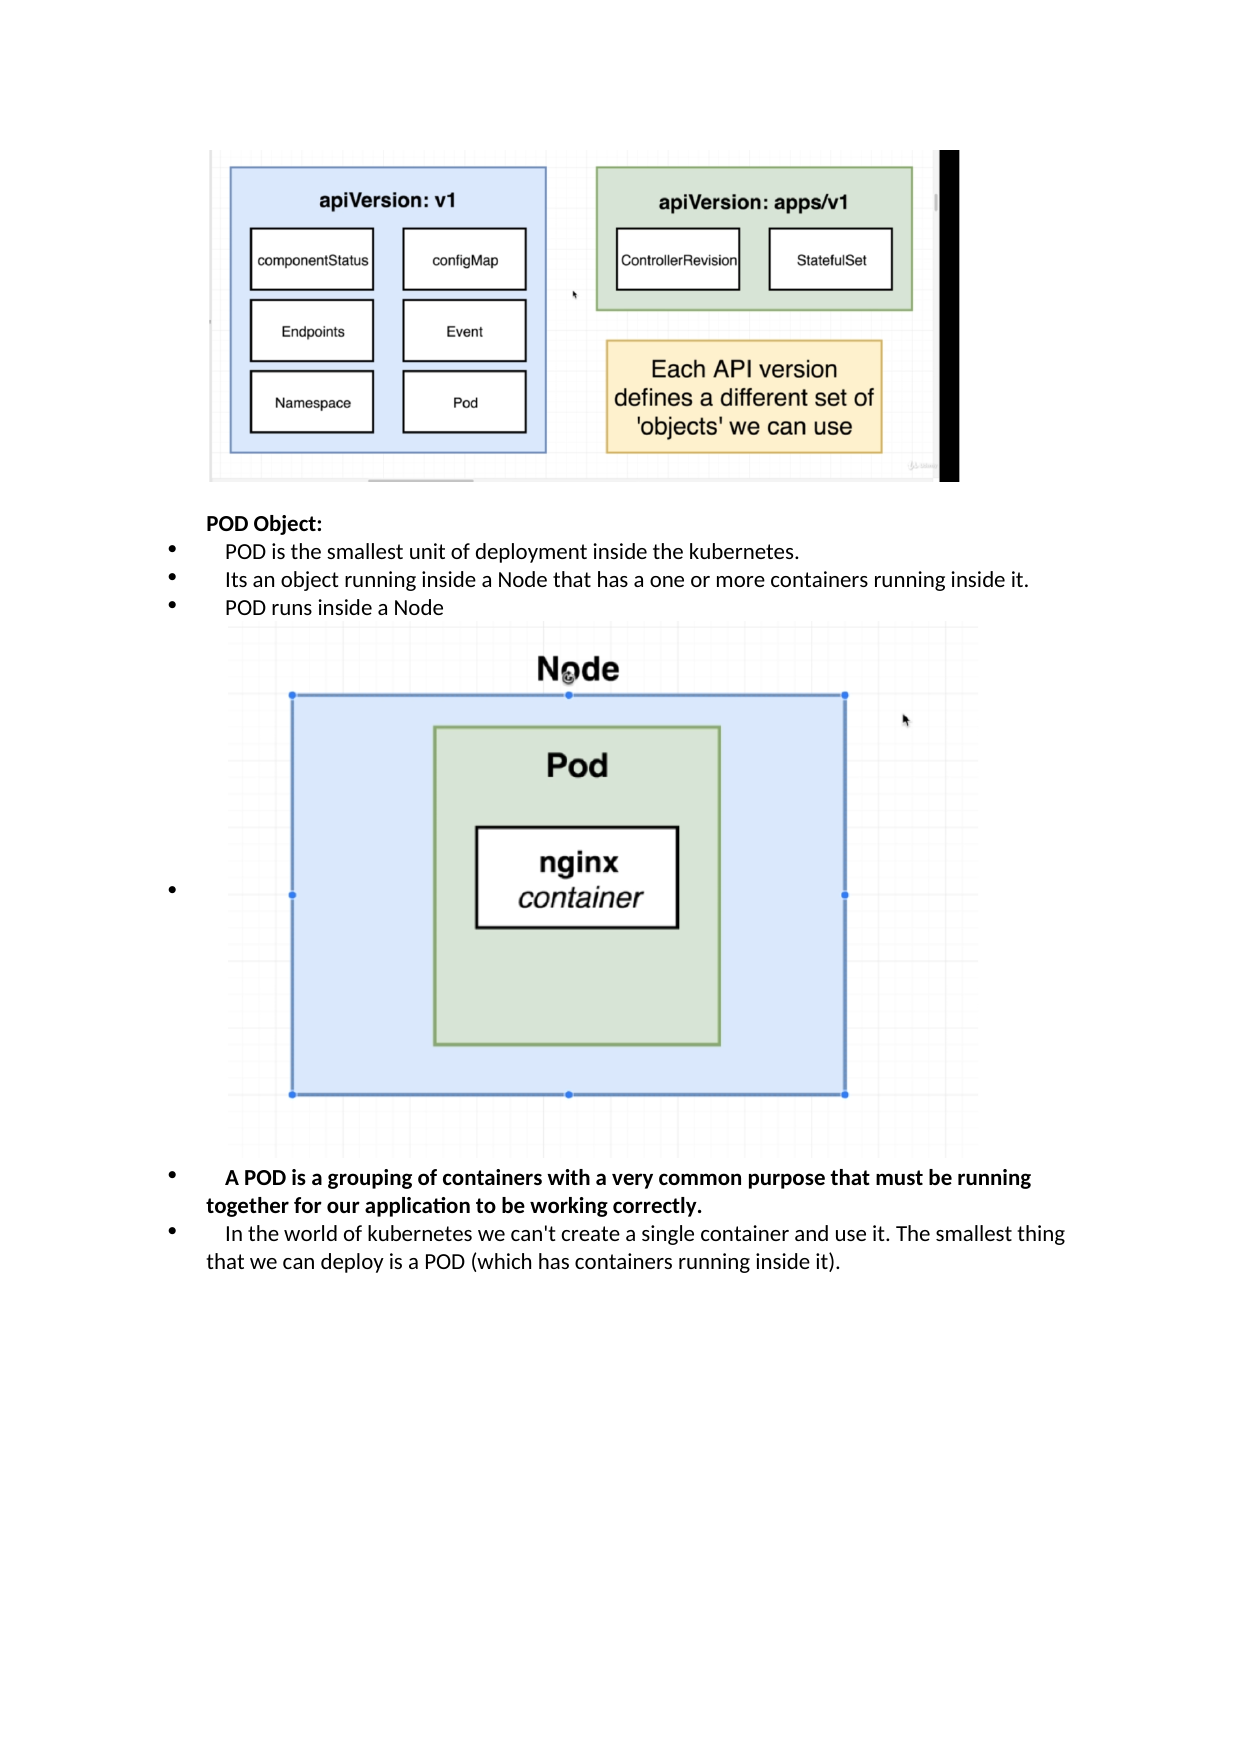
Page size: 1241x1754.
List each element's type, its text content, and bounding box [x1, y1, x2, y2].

text POD Object: [206, 509, 1090, 537]
picture [209, 150, 960, 482]
list In the world of kubernetes we can't create a single container and use it. The smallest thing that we can deploy is a POD (which has containers running inside it). [169, 1219, 1090, 1275]
list POD runs inside a Node [169, 593, 1090, 621]
list POD is the smallest unit of deployment inside the kubernetes. [169, 537, 1090, 565]
list A POD is a grouping of containers with a very common purpose that must be running together for our application to be working correctly. [169, 1163, 1090, 1219]
picture [228, 621, 979, 1158]
list Its an object running inside a Node that has a one or more containers running inside it. [169, 565, 1090, 593]
